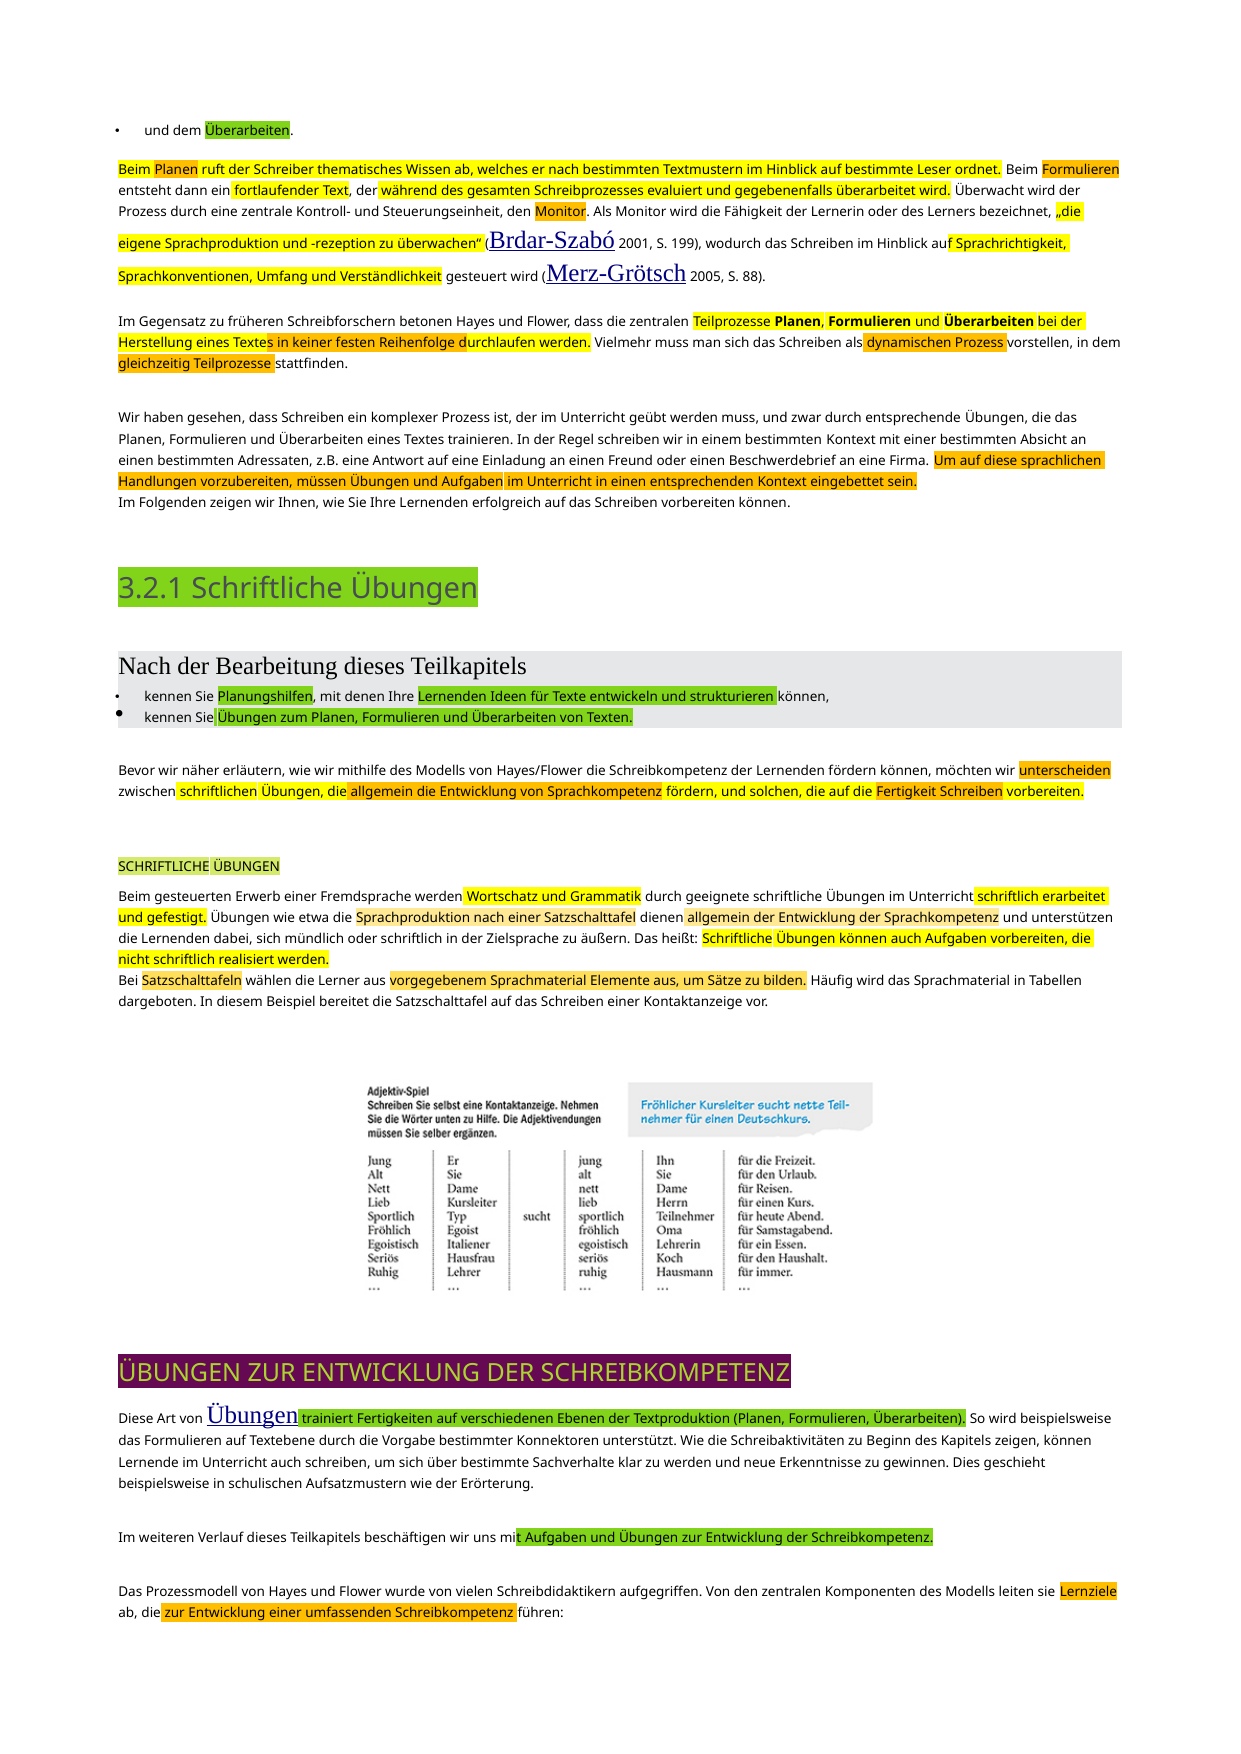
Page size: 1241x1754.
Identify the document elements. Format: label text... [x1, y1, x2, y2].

text Im weiteren Verlauf dieses Teilkapitels beschäftigen wir uns mit Aufgaben und Übungen zur Entwicklung der Schreibkompetenz. [118, 1528, 1122, 1546]
text Beim gesteuerten Erwerb einer Fremdsprache werden Wortschatz und Grammatik durch geeignete schriftliche Übungen im Unterricht schriftlich erarbeitet und gefestigt. Übungen wie etwa die Sprachproduktion nach einer Satzschalttafel dienen allgemein der Entwicklung der Sprachkompetenz und unterstützen die Lernenden dabei, sich mündlich oder schriftlich in der Zielsprache zu äußern. Das heißt: Schriftliche Übungen können auch Aufgaben vorbereiten, die nicht schriftlich realisiert werden. [118, 887, 1122, 968]
text Im Folgenden zeigen wir Ihnen, wie Sie Ihre Lernenden erfolgreich auf das Schreiben vorbereiten können. [118, 493, 1122, 511]
text Wir haben gesehen, dass Schreiben ein komplexer Prozess ist, der im Unterricht geübt werden muss, und zwar durch entsprechende Übungen, die das Planen, Formulieren und Überarbeiten eines Textes trainieren. In der Regel schreiben wir in einem bestimmten Kontext mit einer bestimmten Absicht an einen bestimmten Adressaten, z.B. eine Antwort auf eine Einladung an einen Freund oder einen Beschwerdebrief an eine Firma. Um auf diese sprachlichen Handlungen vorzubereiten, müssen Übungen und Aufgaben im Unterricht in einen entsprechenden Kontext eingebettet sein. [118, 408, 1122, 490]
list kennen Sie Planungshilfen, mit denen Ihre Lernenden Ideen für Texte entwickeln und strukturieren können, [118, 684, 1122, 705]
subtitle SCHRIFTLICHE ÜBUNGEN [118, 857, 1122, 875]
list kennen Sie Übungen zum Planen, Formulieren und Überarbeiten von Texten. [118, 705, 1122, 728]
subtitle ÜBUNGEN ZUR ENTWICKLUNG DER SCHREIBKOMPETENZ [118, 1354, 1122, 1388]
list und dem Überarbeiten. [118, 118, 1122, 139]
text Im Gegensatz zu früheren Schreibforschern betonen Hayes und Flower, dass die zentralen Teilprozesse Planen, Formulieren und Überarbeiten bei der Herstellung eines Textes in keiner festen Reihenfolge durchlaufen werden. Vielmehr muss man sich das Schreiben als dynamischen Prozess vorstellen, in dem gleichzeitig Teilprozesse stattfinden. [118, 312, 1122, 373]
subtitle 3.2.1 Schriftliche Übungen [118, 567, 1122, 607]
picture [363, 1079, 877, 1296]
text Beim Planen ruft der Schreiber thematisches Wissen ab, welches er nach bestimmten Textmustern im Hinblick auf bestimmte Leser ordnet. Beim Formulieren entsteht dann ein fortlaufender Text, der während des gesamten Schreibprozesses evaluiert und gegebenenfalls überarbeitet wird. Überwacht wird der Prozess durch eine zentrale Kontroll- und Steuerungseinheit, den Monitor. Als Monitor wird die Fähigkeit der Lernerin oder des Lerners bezeichnet, „die eigene Sprachproduktion und -rezeption zu überwachen“ (Brdar-Szabó 2001, S. 199), wodurch das Schreiben im Hinblick auf Sprachrichtigkeit, Sprachkonventionen, Umfang und Verständlichkeit gesteuert wird (Merz-Grötsch 2005, S. 88). [118, 160, 1122, 287]
text Diese Art von Übungen trainiert Fertigkeiten auf verschiedenen Ebenen der Textproduktion (Planen, Formulieren, Überarbeiten). So wird beispielsweise das Formulieren auf Textebene durch die Vorgabe bestimmter Konnektoren unterstützt. Wie die Schreibaktivitäten zu Beginn des Kapitels zeigen, können Lernende im Unterricht auch schreiben, um sich über bestimmte Sachverhalte klar zu werden und neue Erkenntnisse zu gewinnen. Dies geschieht beispielsweise in schulischen Aufsatzmustern wie der Erörterung. [118, 1400, 1122, 1492]
text Bevor wir näher erläutern, wie wir mithilfe des Modells von Hayes/Flower die Schreibkompetenz der Lernenden fördern können, möchten wir unterscheiden zwischen schriftlichen Übungen, die allgemein die Entwicklung von Sprachkompetenz fördern, und solchen, die auf die Fertigkeit Schreiben vorbereiten. [118, 761, 1122, 800]
text Bei Satzschalttafeln wählen die Lerner aus vorgegebenem Sprachmaterial Elemente aus, um Sätze zu bilden. Häufig wird das Sprachmaterial in Tabellen dargeboten. In diesem Beispiel bereitet die Satzschalttafel auf das Schreiben einer Kontaktanzeige vor. [118, 971, 1122, 1011]
text Nach der Bearbeitung dieses Teilkapitels [118, 651, 1122, 680]
text Das Prozessmodell von Hayes und Flower wurde von vielen Schreibdidaktikern aufgegriffen. Von den zentralen Komponenten des Modells leiten sie Lernziele ab, die zur Entwicklung einer umfassenden Schreibkompetenz führen: [118, 1582, 1122, 1622]
